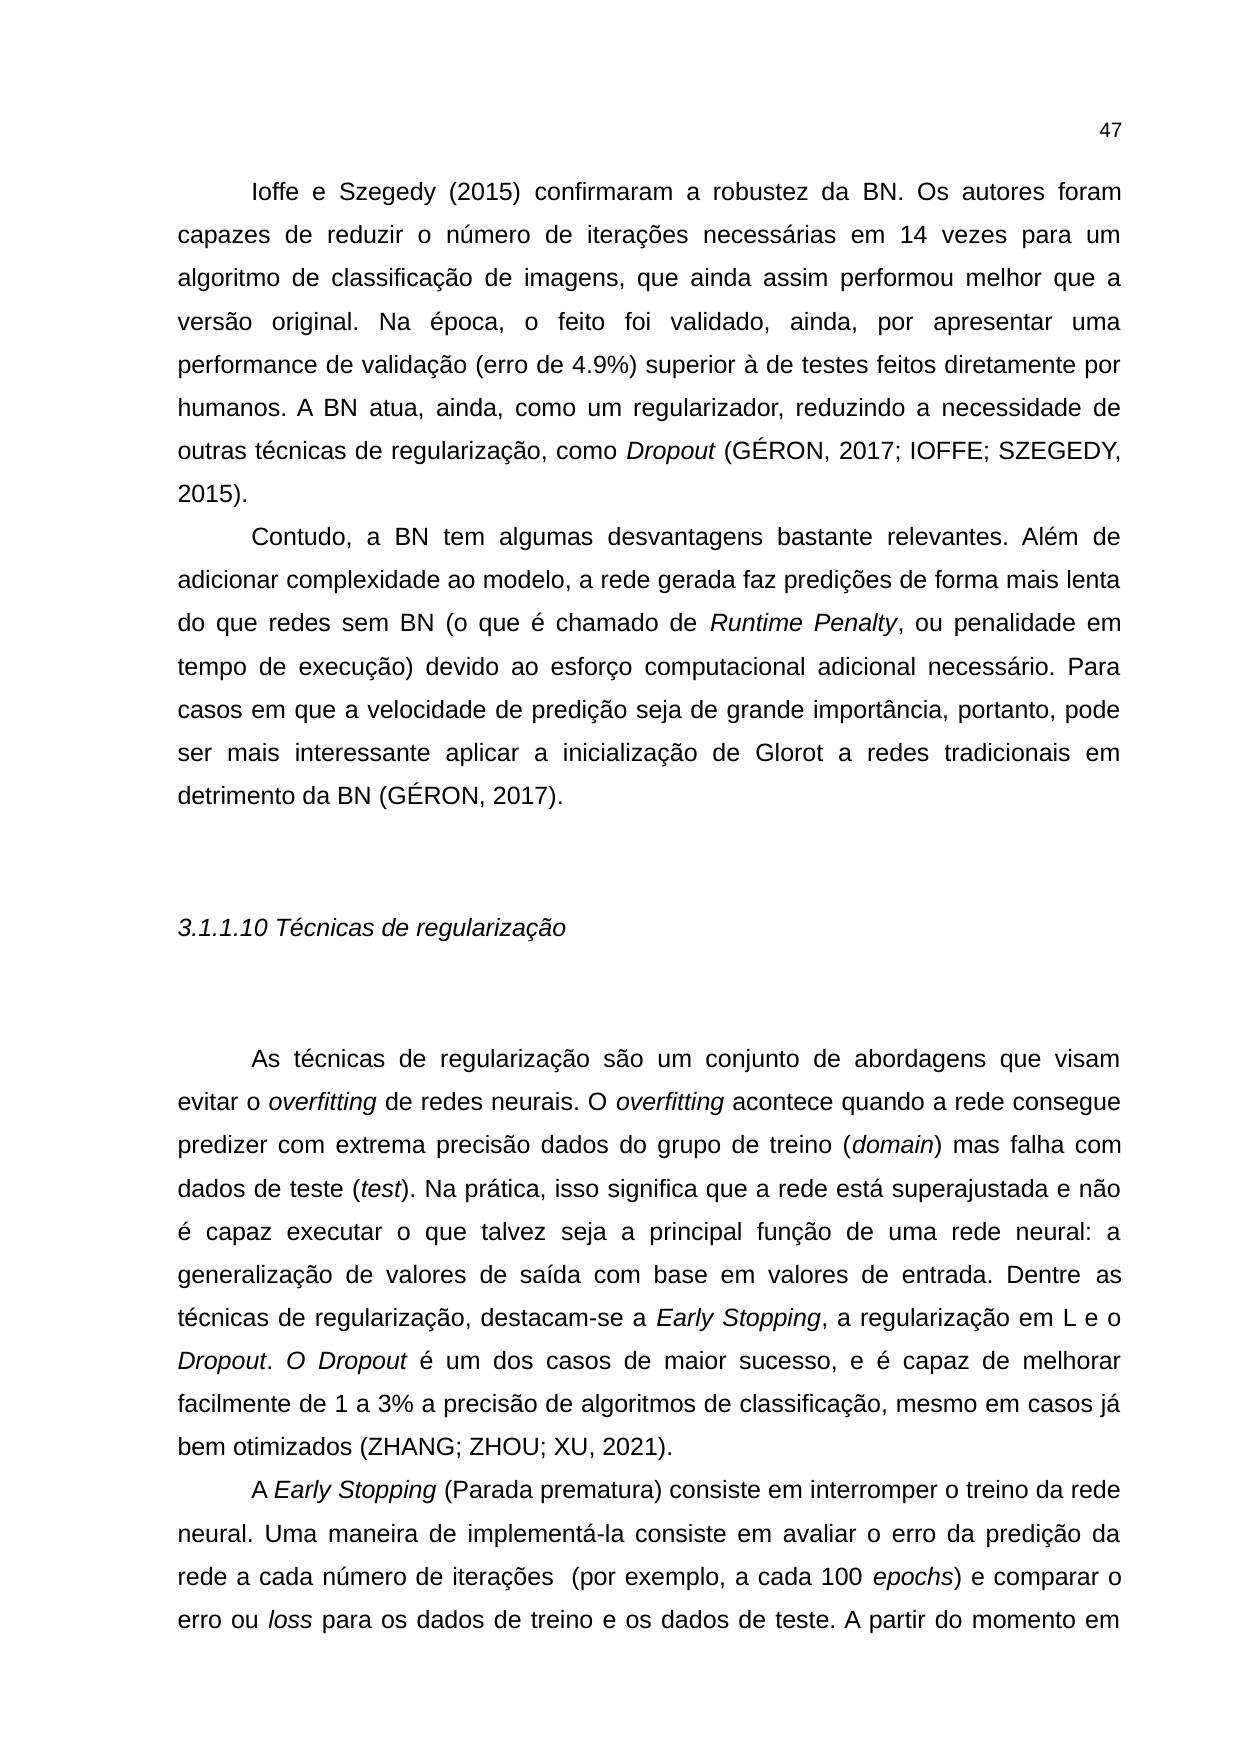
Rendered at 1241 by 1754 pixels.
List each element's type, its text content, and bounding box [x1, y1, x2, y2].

subtitle Técnicas de regularização [177, 912, 1122, 941]
text Contudo, a BN tem algumas desvantagens bastante relevantes. Além de adicionar complexidade ao modelo, a rede gerada faz predições de forma mais lenta do que redes sem BN (o que é chamado de Runtime Penalty, ou penalidade em tempo de execução) devido ao esforço computacional adicional necessário. Para casos em que a velocidade de predição seja de grande importância, portanto, pode ser mais interessante aplicar a inicialização de Glorot a redes tradicionais em detrimento da BN (GÉRON, 2017). [177, 522, 1122, 809]
text A Early Stopping (Parada prematura) consiste em interromper o treino da rede neural. Uma maneira de implementá-la consiste em avaliar o erro da predição da rede a cada número de iterações (por exemplo, a cada 100 epochs) e comparar o erro ou loss para os dados de treino e os dados de teste. A partir do momento em [177, 1475, 1122, 1633]
text Ioffe e Szegedy (2015) confirmaram a robustez da BN. Os autores foram capazes de reduzir o número de iterações necessárias em 14 vezes para um algoritmo de classificação de imagens, que ainda assim performou melhor que a versão original. Na época, o feito foi validado, ainda, por apresentar uma performance de validação (erro de 4.9%) superior à de testes feitos diretamente por humanos. A BN atua, ainda, como um regularizador, reduzindo a necessidade de outras técnicas de regularização, como Dropout (GÉRON, 2017; IOFFE; SZEGEDY, 2015). [177, 177, 1122, 508]
text As técnicas de regularização são um conjunto de abordagens que visam evitar o overfitting de redes neurais. O overfitting acontece quando a rede consegue predizer com extrema precisão dados do grupo de treino (domain) mas falha com dados de teste (test). Na prática, isso significa que a rede está superajustada e não é capaz executar o que talvez seja a principal função de uma rede neural: a generalização de valores de saída com base em valores de entrada. Dentre as técnicas de regularização, destacam-se a Early Stopping, a regularização em L e o Dropout. O Dropout é um dos casos de maior sucesso, e é capaz de melhorar facilmente de 1 a 3% a precisão de algoritmos de classificação, mesmo em casos já bem otimizados (ZHANG; ZHOU; XU, 2021). [177, 1044, 1122, 1461]
